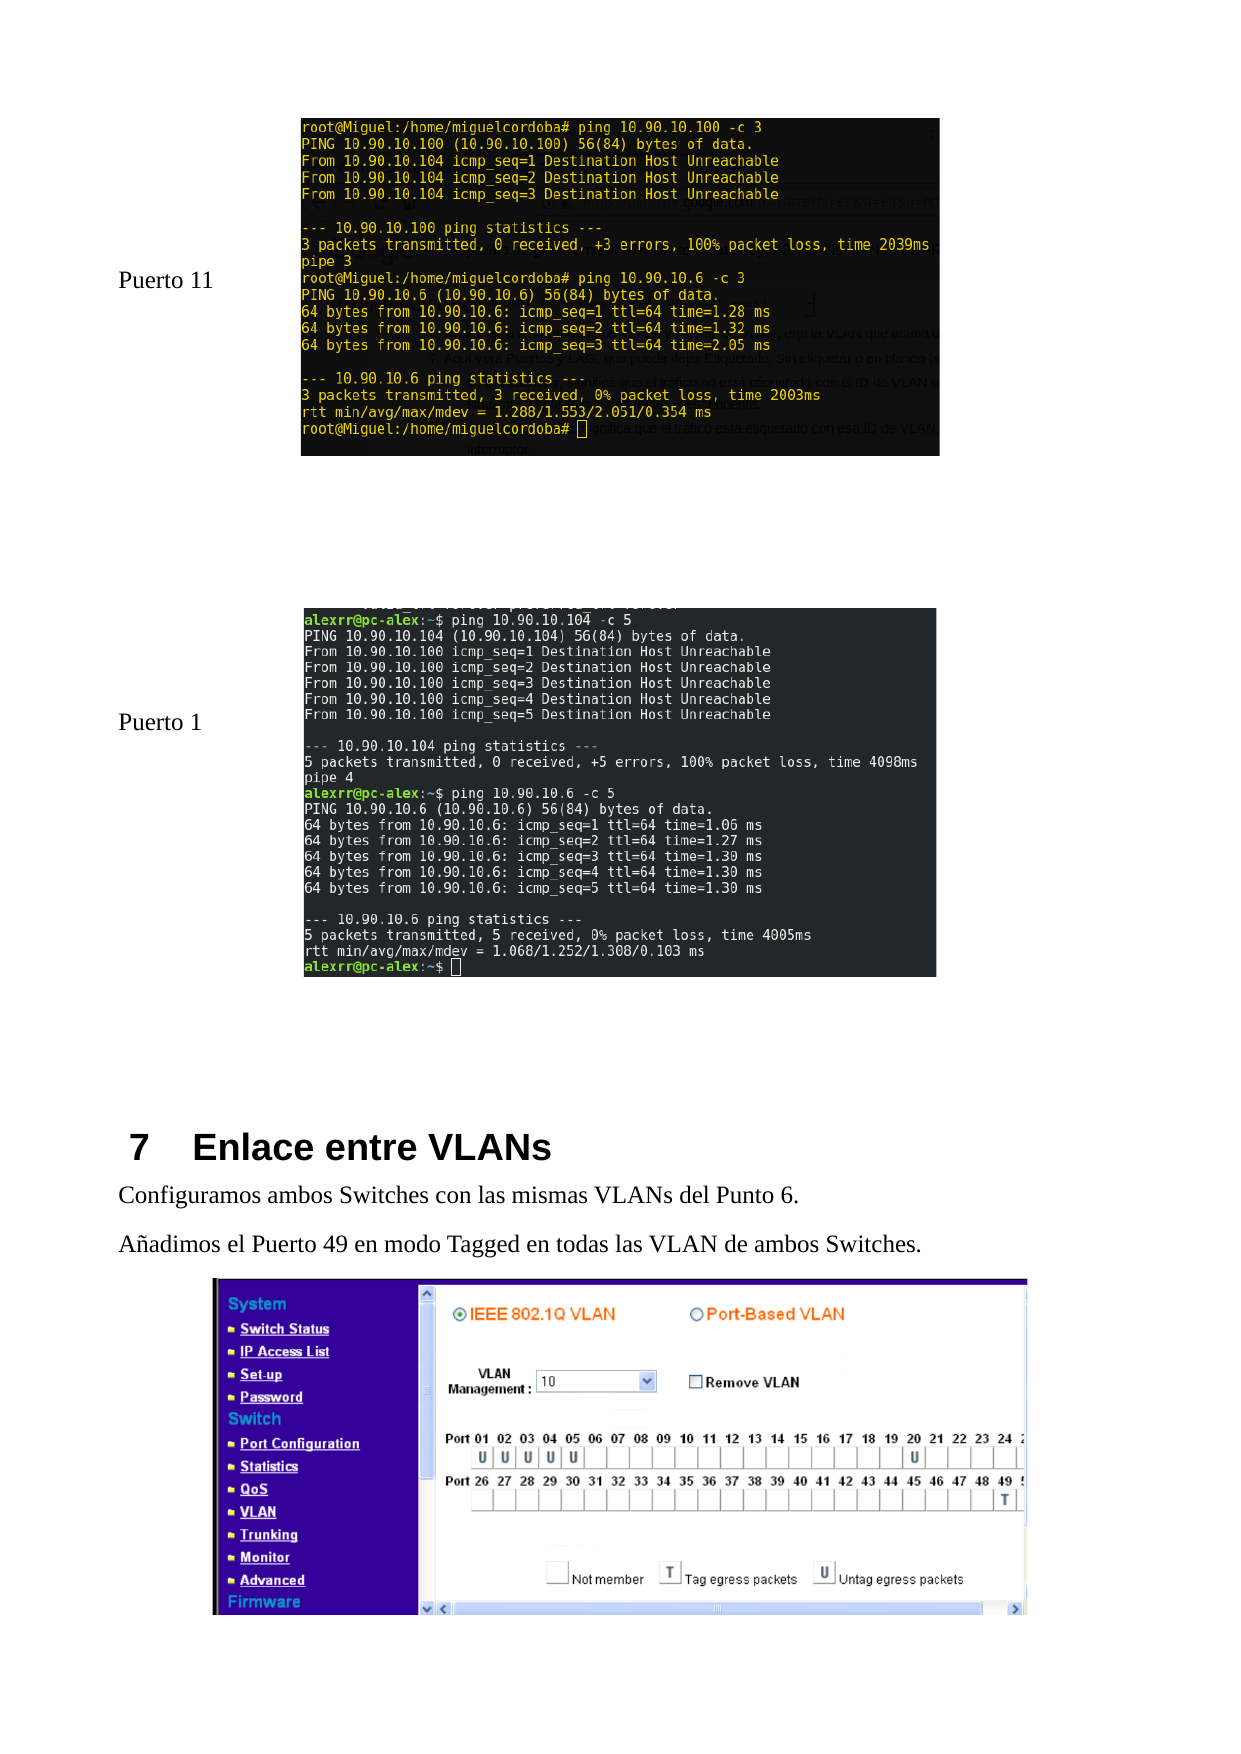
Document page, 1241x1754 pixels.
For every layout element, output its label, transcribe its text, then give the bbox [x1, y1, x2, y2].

text Puerto 11 [118, 265, 1122, 294]
text Añadimos el Puerto 49 en modo Tagged en todas las VLAN de ambos Switches. [118, 1229, 1122, 1258]
subtitle Enlace entre VLANs [118, 1124, 1122, 1168]
picture [212, 1278, 1028, 1615]
text Configuramos ambos Switches con las mismas VLANs del Punto 6. [118, 1181, 1122, 1209]
text Puerto 1 [118, 707, 1122, 736]
